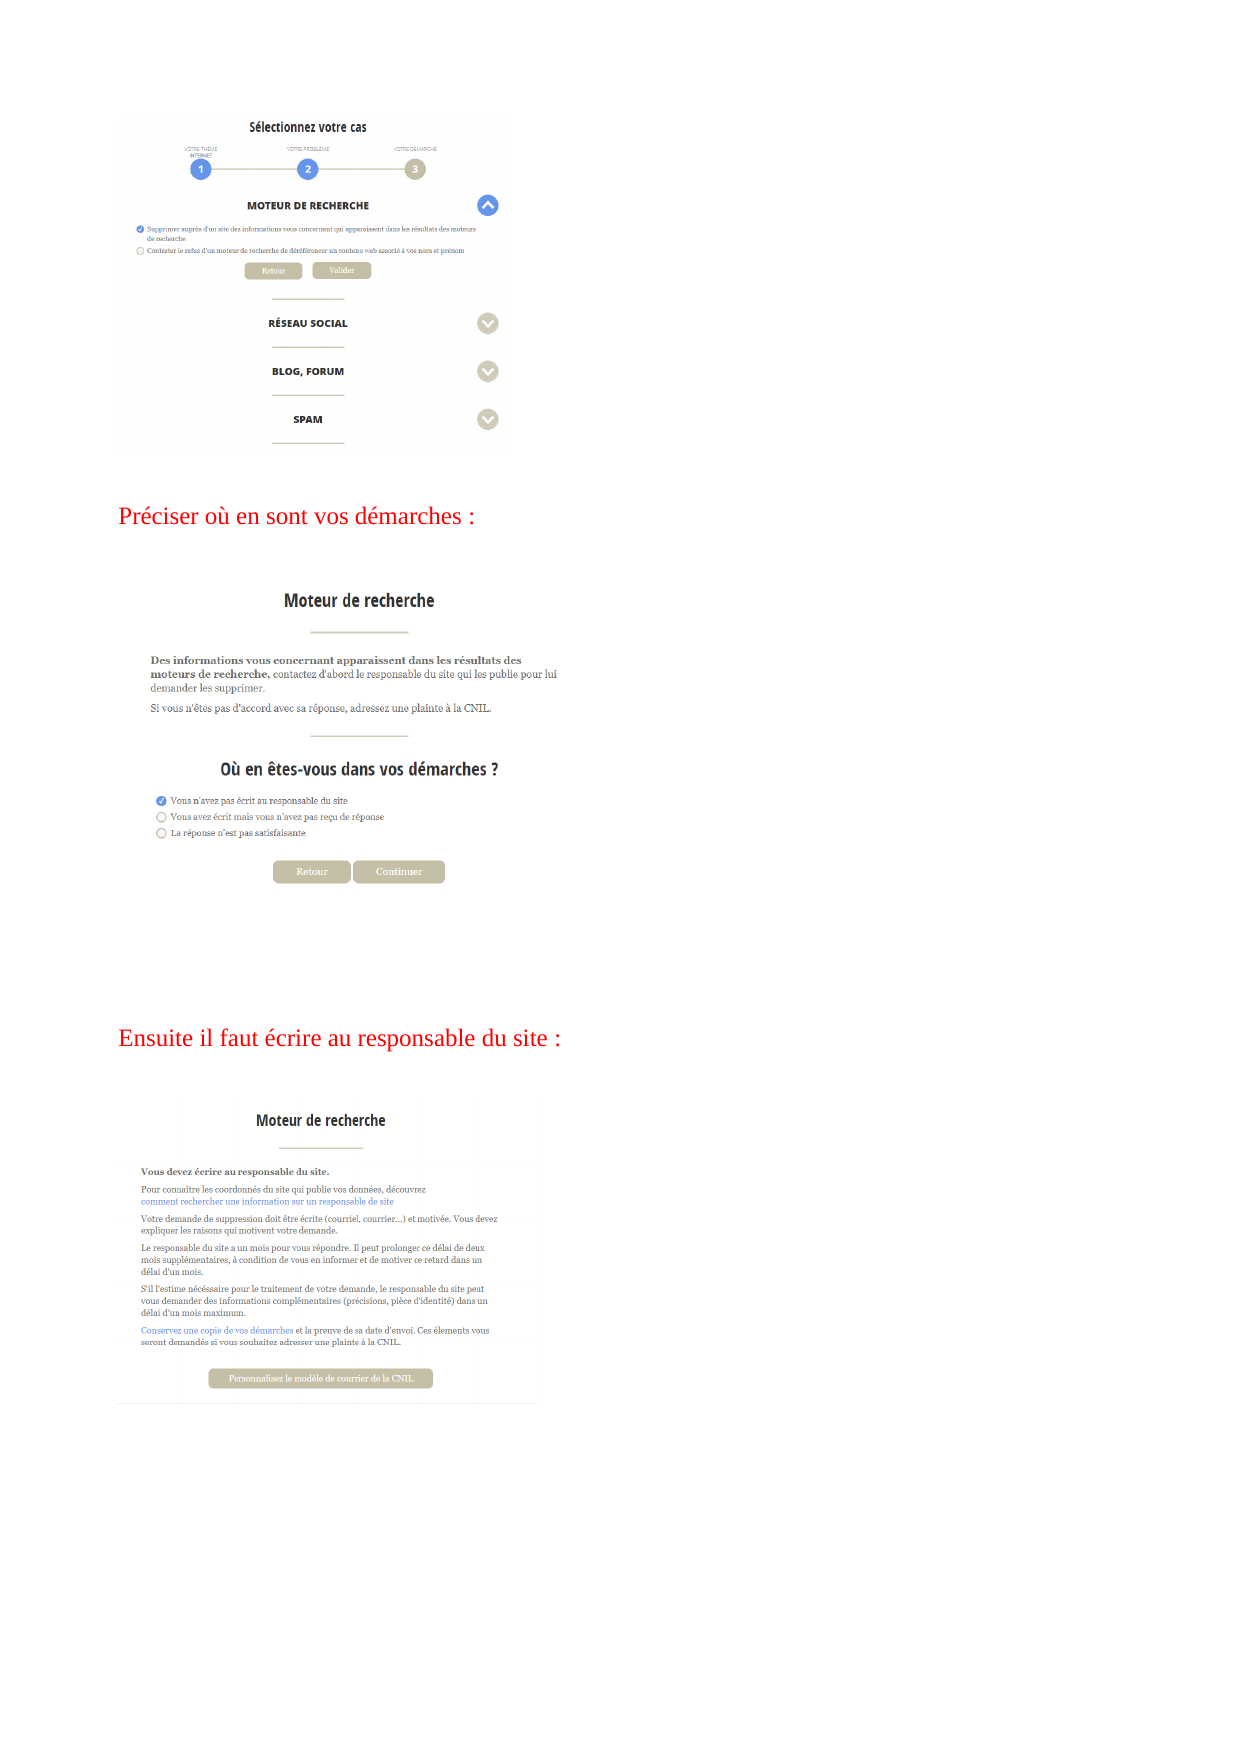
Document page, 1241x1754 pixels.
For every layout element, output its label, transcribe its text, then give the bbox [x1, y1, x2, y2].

text Ensuite il faut écrire au responsable du site : [118, 1023, 1122, 1051]
text Préciser où en sont vos démarches : [118, 501, 1122, 530]
